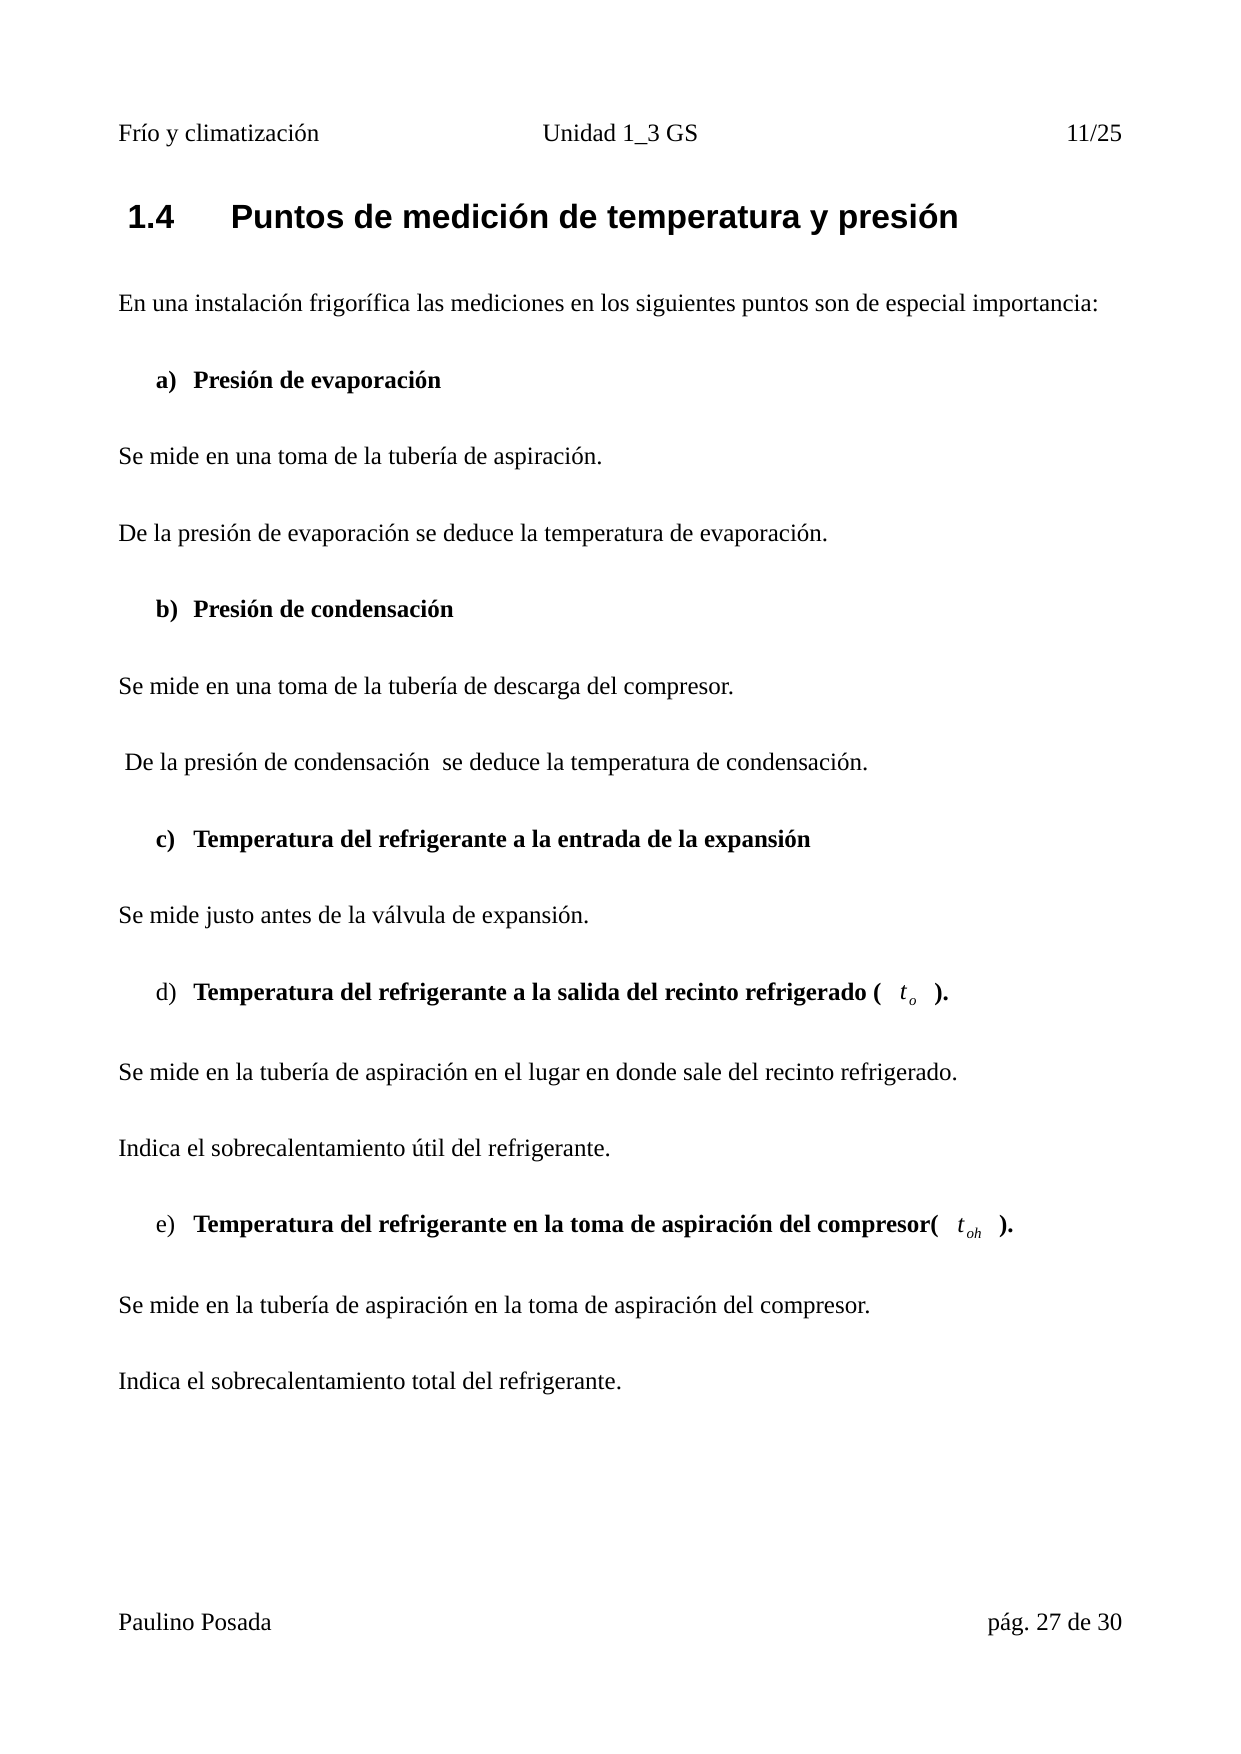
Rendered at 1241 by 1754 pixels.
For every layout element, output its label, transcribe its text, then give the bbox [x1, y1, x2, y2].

text De la presión de evaporación se deduce la temperatura de evaporación. [118, 518, 1122, 547]
list Se mide en la tubería de aspiración en el lugar en donde sale del recinto refrigerado. [118, 1057, 1122, 1085]
list Temperatura del refrigerante a la entrada de la expansión [156, 824, 1122, 852]
text Se mide en una toma de la tubería de aspiración. [118, 441, 1122, 470]
text De la presión de condensación se deduce la temperatura de condensación. [118, 747, 1122, 776]
text Indica el sobrecalentamiento total del refrigerante. [118, 1366, 1122, 1395]
text En una instalación frigorífica las mediciones en los siguientes puntos son de especial importancia: [118, 288, 1122, 317]
text Se mide en una toma de la tubería de descarga del compresor. [118, 671, 1122, 699]
list Presión de evaporación [156, 365, 1122, 394]
list Temperatura del refrigerante en la toma de aspiración del compresor(). [156, 1209, 1122, 1242]
list Temperatura del refrigerante a la salida del recinto refrigerado (). [156, 977, 1122, 1009]
list Indica el sobrecalentamiento útil del refrigerante. [118, 1133, 1122, 1162]
text Se mide en la tubería de aspiración en la toma de aspiración del compresor. [118, 1290, 1122, 1318]
text Se mide justo antes de la válvula de expansión. [118, 900, 1122, 929]
subtitle Puntos de medición de temperatura y presión [118, 197, 1122, 236]
list Presión de condensación [156, 594, 1122, 623]
